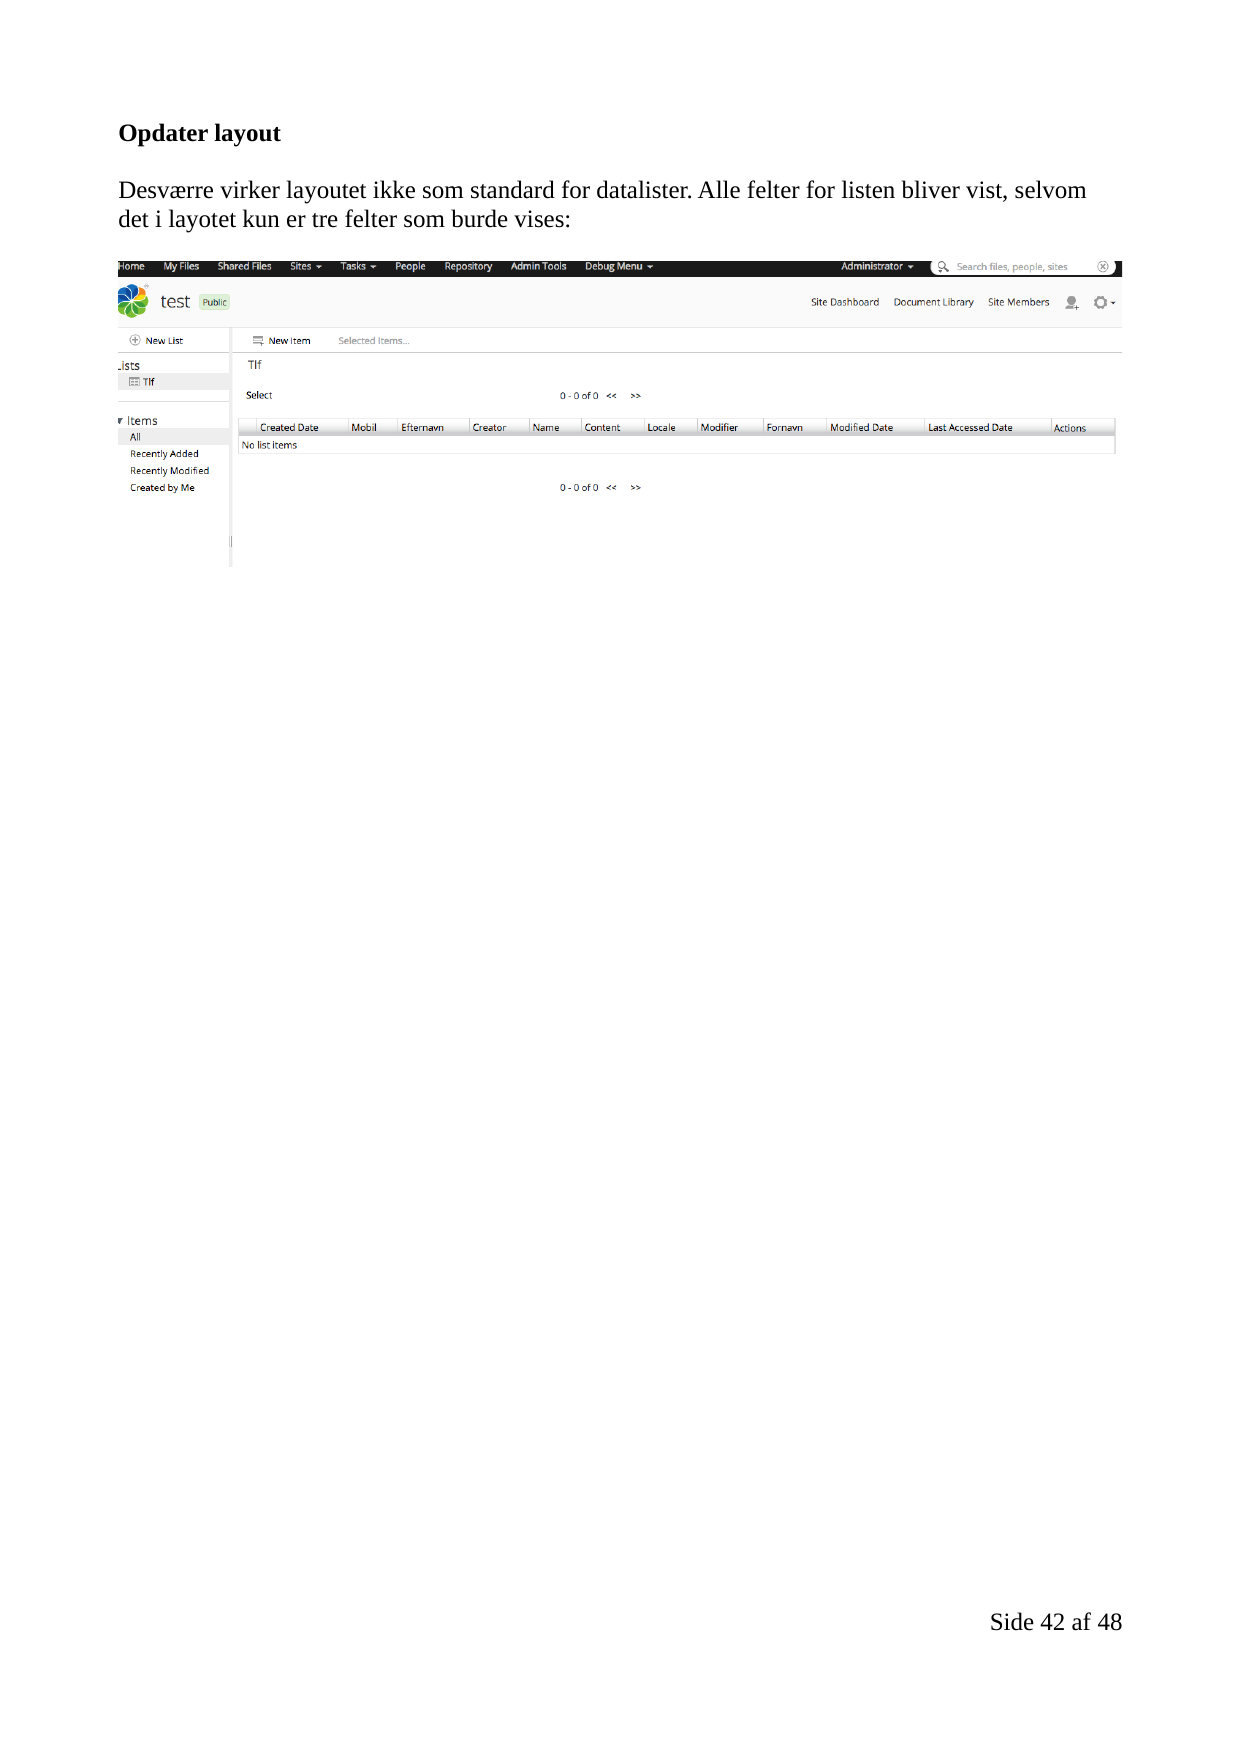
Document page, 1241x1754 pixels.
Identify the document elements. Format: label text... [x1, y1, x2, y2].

text Desværre virker layoutet ikke som standard for datalister. Alle felter for listen bliver vist, selvom det i layotet kun er tre felter som burde vises: [118, 176, 1122, 233]
picture [118, 261, 1123, 567]
subtitle Opdater layout [118, 118, 1122, 147]
